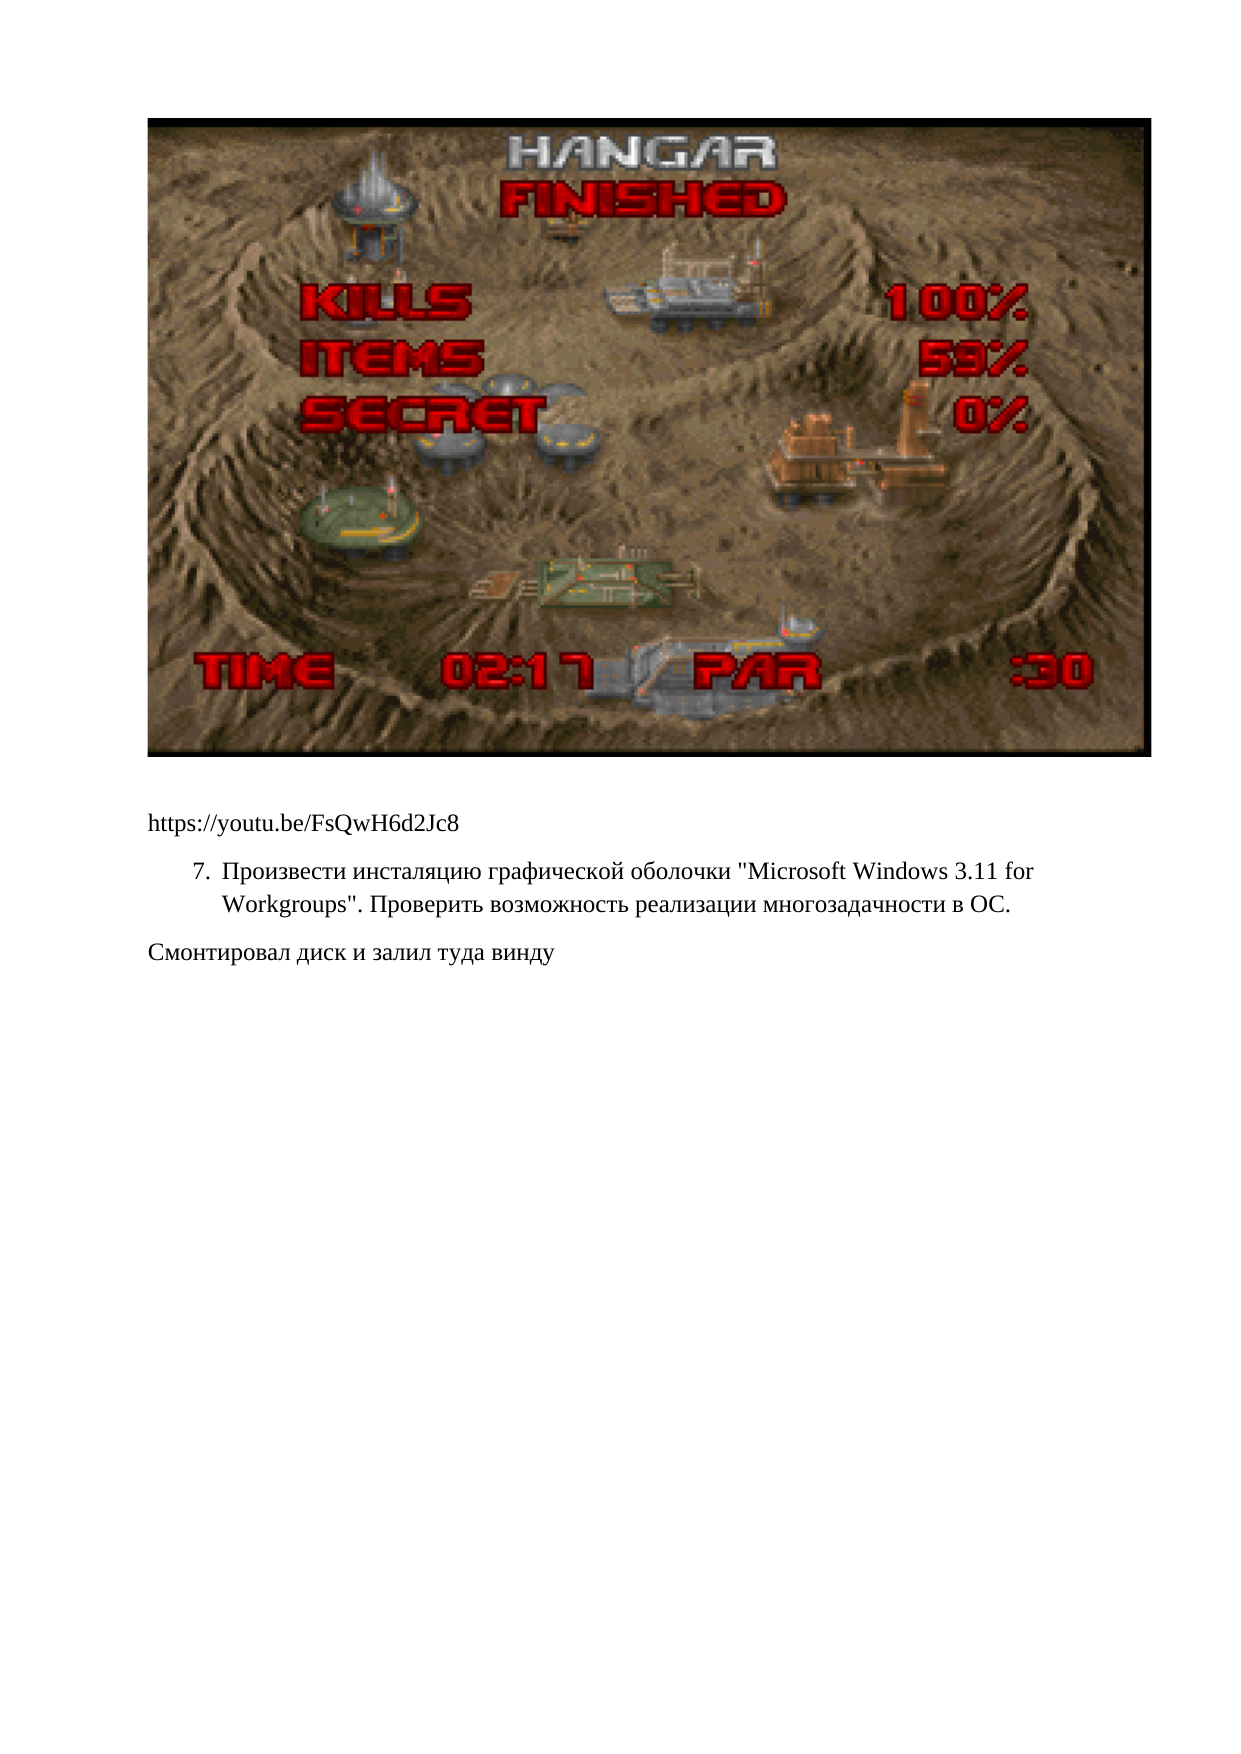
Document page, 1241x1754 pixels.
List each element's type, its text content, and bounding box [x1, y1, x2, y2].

text Смонтировал диск и залил туда винду [148, 937, 1152, 965]
list Произвести инсталяцию графической оболочки "Microsoft Windows 3.11 for Workgroups". Проверить возможность реализации многозадачности в ОС. [192, 856, 1152, 918]
text https://youtu.be/FsQwH6d2Jc8 [148, 808, 1152, 837]
picture [147, 118, 1152, 757]
